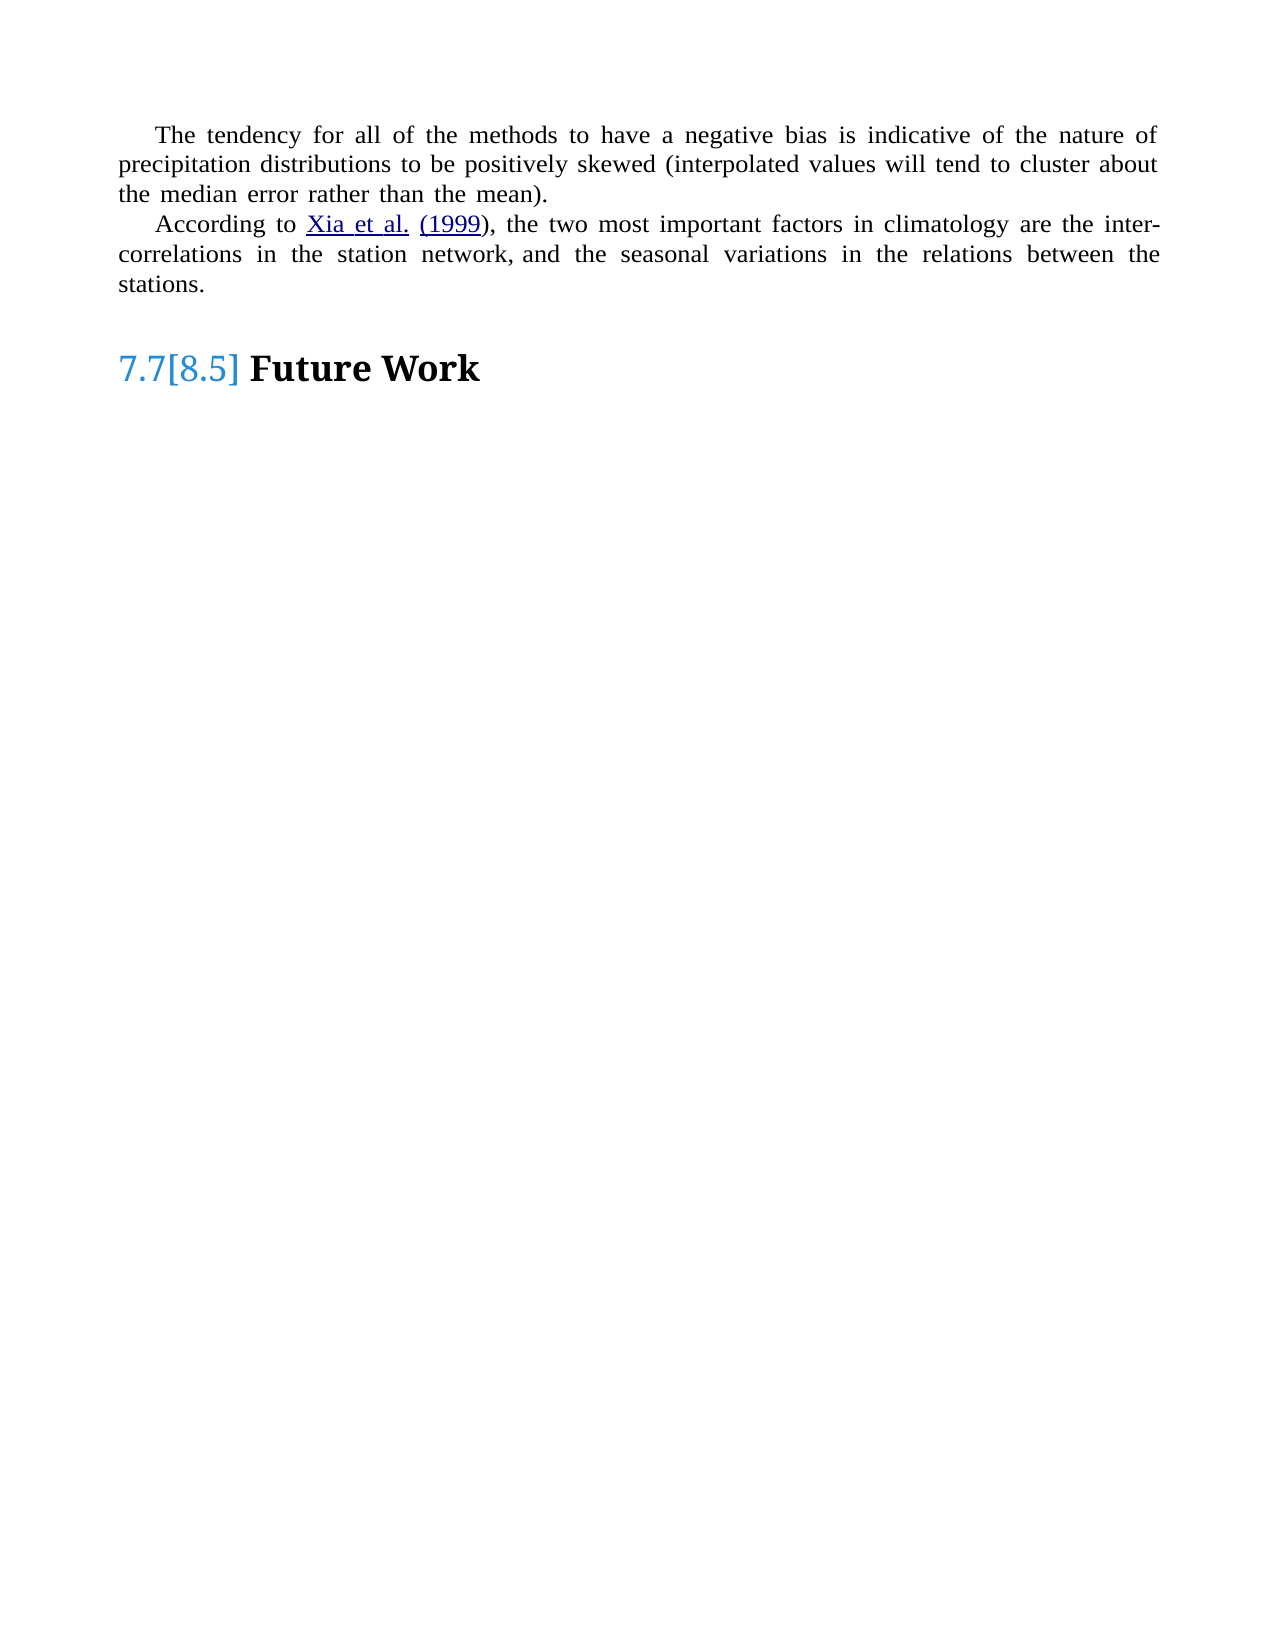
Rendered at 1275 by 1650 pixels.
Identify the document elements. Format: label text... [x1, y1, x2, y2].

subtitle Future Work [118, 343, 1173, 391]
text According to Xia et al. (1999), the two most important factors in climatology are the inter- correlations in the station network, and the seasonal variations in the relations between the stations. [118, 209, 1161, 298]
text The tendency for all of the methods to have a negative bias is indicative of the nature of precipitation distributions to be positively skewed (interpolated values will tend to cluster about the median error rather than the mean). [118, 120, 1158, 208]
